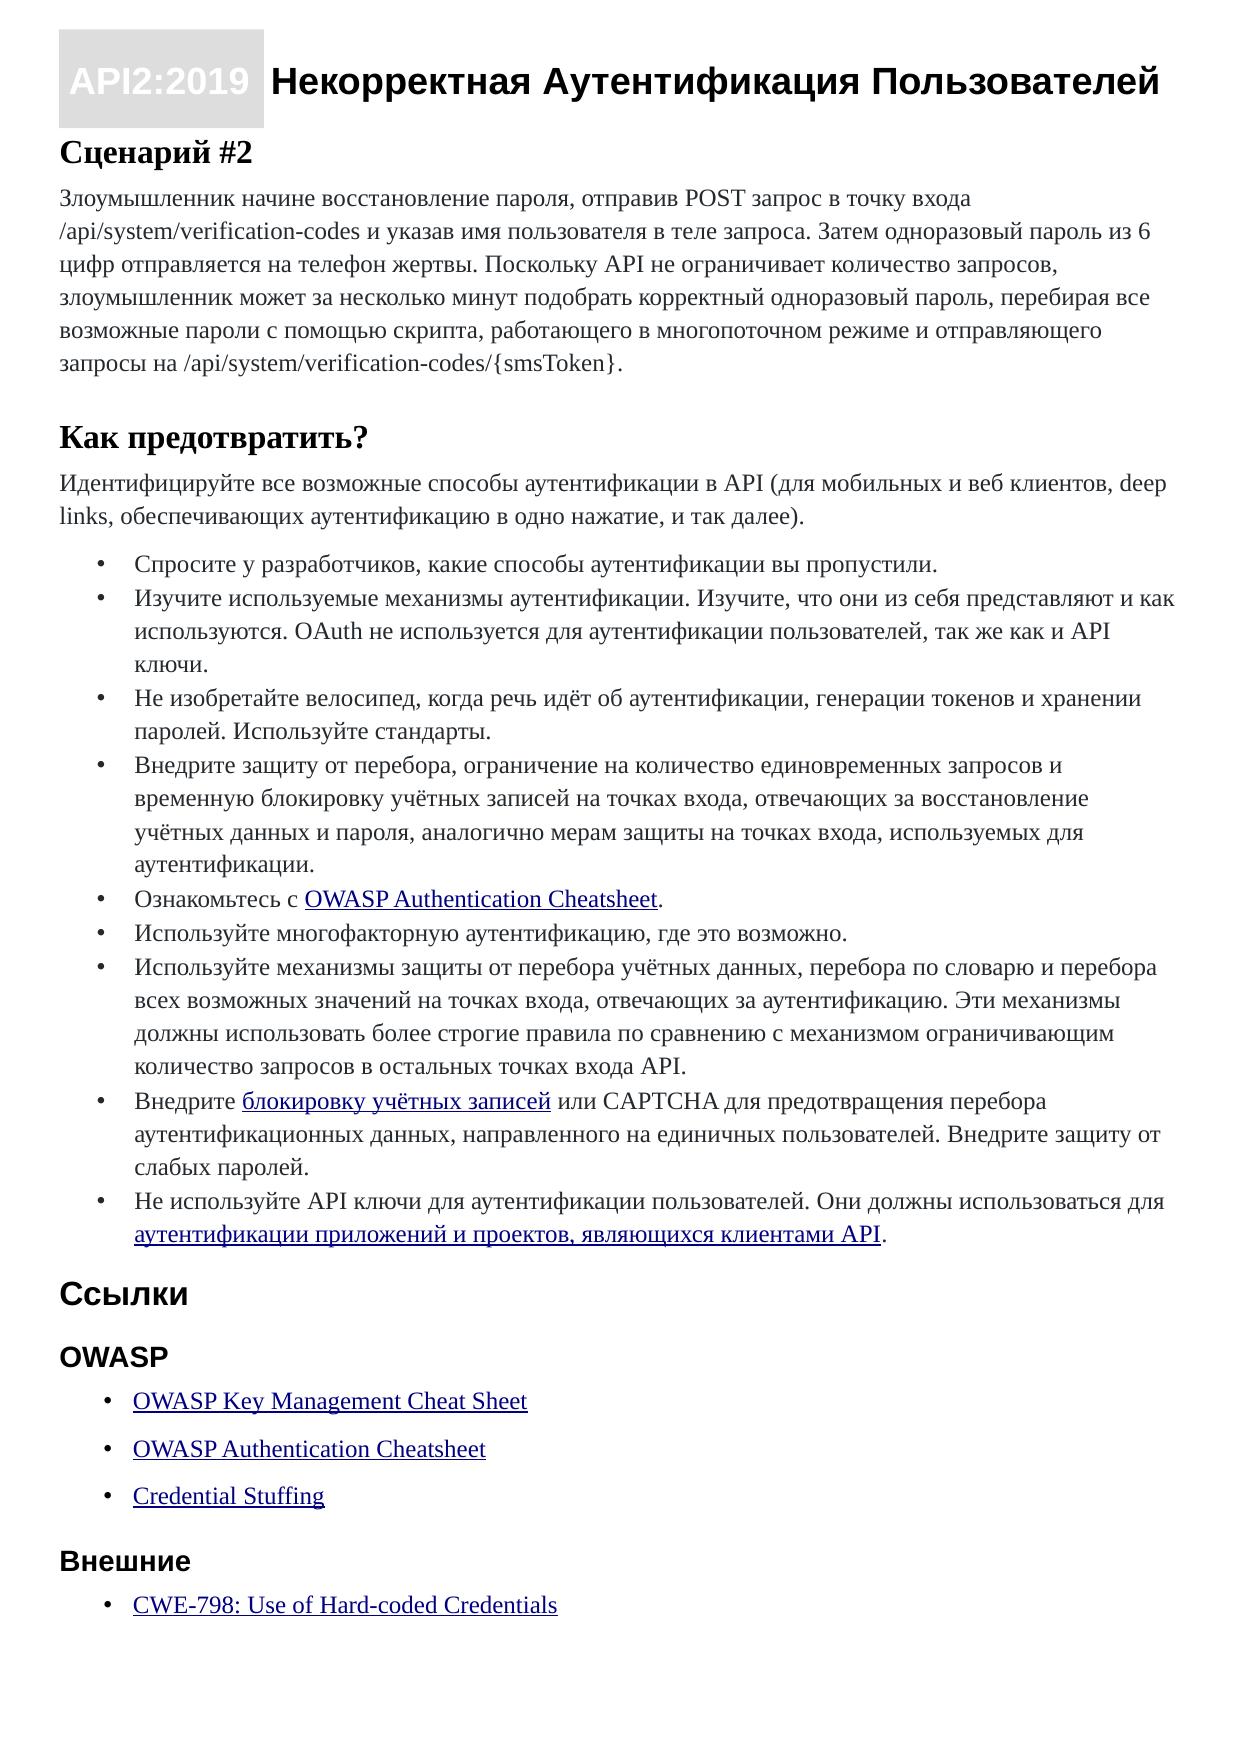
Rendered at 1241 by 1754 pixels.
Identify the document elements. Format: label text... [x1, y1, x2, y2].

list Не изобретайте велосипед, когда речь идёт об аутентификации, генерации токенов и хранении паролей. Используйте стандарты. [97, 683, 1181, 745]
list CWE-798: Use of Hard-coded Credentials [103, 1590, 1181, 1618]
list Используйте механизмы защиты от перебора учётных данных, перебора по словарю и перебора всех возможных значений на точках входа, отвечающих за аутентификацию. Эти механизмы должны использовать более строгие правила по сравнению с механизмом ограничивающим количество запросов в остальных точках входа API. [97, 952, 1181, 1080]
subtitle Внешние [59, 1543, 1181, 1577]
list Credential Stuffing [103, 1481, 1181, 1510]
list Внедрите защиту от перебора, ограничение на количество единовременных запросов и временную блокировку учётных записей на точках входа, отвечающих за восстановление учётных данных и пароля, аналогично мерам защиты на точках входа, используемых для аутентификации. [97, 751, 1181, 878]
list Не используйте API ключи для аутентификации пользователей. Они должны использоваться для аутентификации приложений и проектов, являющихся клиентами API. [97, 1186, 1181, 1248]
list Спросите у разработчиков, какие способы аутентификации вы пропустили. [97, 549, 1181, 577]
text Идентифицируйте все возможные способы аутентификации в API (для мобильных и веб клиентов, deep links, обеспечивающих аутентификацию в одно нажатие, и так далее). [59, 468, 1181, 530]
subtitle OWASP [59, 1340, 1181, 1374]
text Злоумышленник начине восстановление пароля, отправив POST запрос в точку входа /api/system/verification-codes и указав имя пользователя в теле запроса. Затем одноразовый пароль из 6 цифр отправляется на телефон жертвы. Поскольку API не ограничивает количество запросов, злоумышленник может за несколько минут подобрать корректный одноразовый пароль, перебирая все возможные пароли с помощью скрипта, работающего в многопоточном режиме и отправляющего запросы на /api/system/verification-codes/{smsToken}. [59, 183, 1181, 377]
list OWASP Key Management Cheat Sheet [103, 1386, 1181, 1415]
list OWASP Authentication Cheatsheet [103, 1434, 1181, 1462]
list Ознакомьтесь с OWASP Authentication Cheatsheet. [97, 884, 1181, 913]
subtitle Ссылки [59, 1274, 1181, 1313]
subtitle Сценарий #2 [59, 132, 1181, 171]
subtitle Как предотвратить? [59, 417, 1181, 456]
list Изучите используемые механизмы аутентификации. Изучите, что они из себя представляют и как используются. OAuth не используется для аутентификации пользователей, так же как и API ключи. [97, 583, 1181, 678]
list Используйте многофакторную аутентификацию, где это возможно. [97, 918, 1181, 947]
list Внедрите блокировку учётных записей или CAPTCHA для предотвращения перебора аутентификационных данных, направленного на единичных пользователей. Внедрите защиту от слабых паролей. [97, 1086, 1181, 1181]
